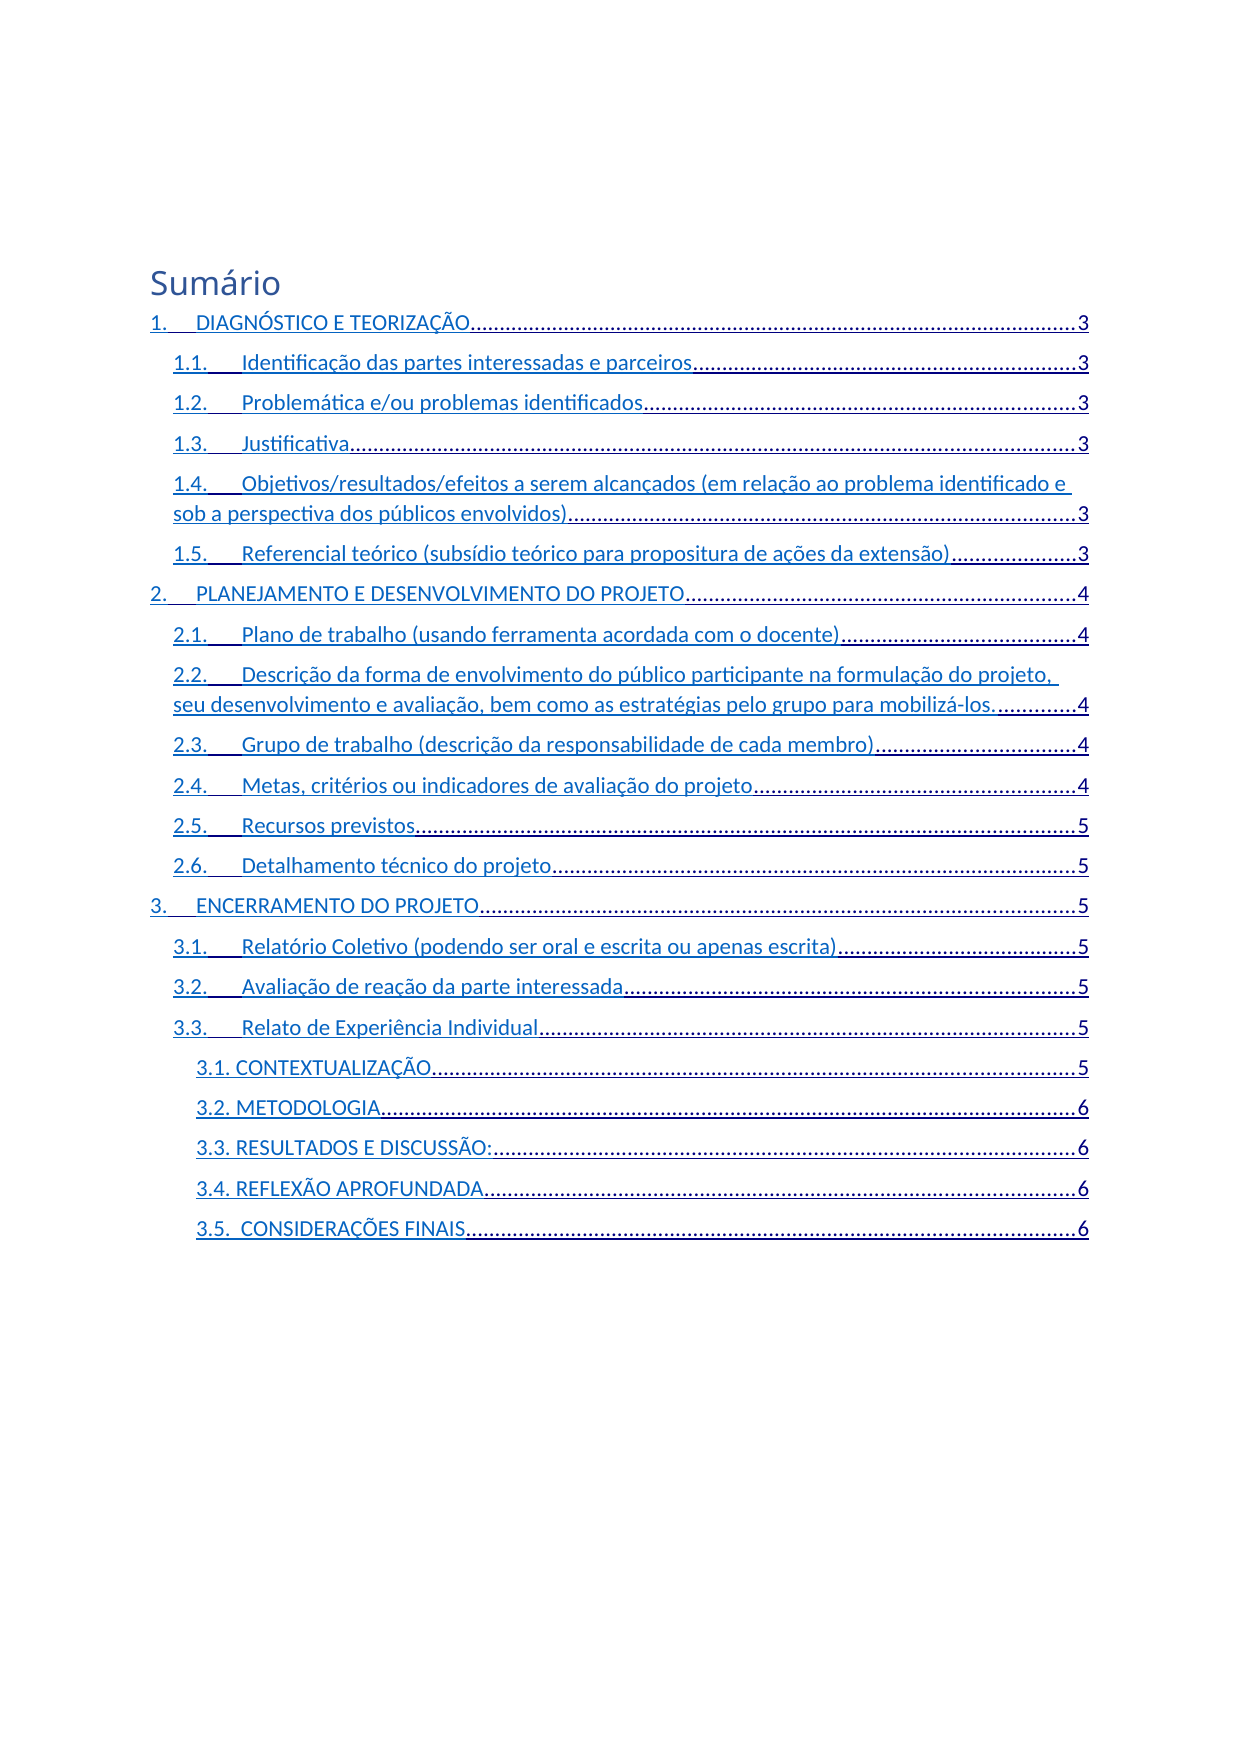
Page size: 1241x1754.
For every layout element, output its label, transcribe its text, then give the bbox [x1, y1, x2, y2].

text 1.3. Justificativa 3 [173, 429, 1090, 457]
text 2.1. Plano de trabalho (usando ferramenta acordada com o docente) 4 [173, 620, 1090, 648]
text 2.5. Recursos previstos 5 [173, 811, 1090, 839]
text 3.3. RESULTADOS E DISCUSSÃO: 6 [196, 1133, 1090, 1162]
text 3. ENCERRAMENTO DO PROJETO 5 [150, 892, 1090, 920]
text 3.4. REFLEXÃO APROFUNDADA 6 [196, 1174, 1090, 1202]
text 1.1. Identificação das partes interessadas e parceiros 3 [173, 348, 1090, 376]
text 1.4. Objetivos/resultados/efeitos a serem alcançados (em relação ao problema identificado e sob a perspectiva dos públicos envolvidos) 3 [173, 469, 1090, 527]
text 3.1. CONTEXTUALIZAÇÃO 5 [196, 1053, 1090, 1081]
text 1. DIAGNÓSTICO E TEORIZAÇÃO 3 [150, 308, 1090, 336]
text 1.5. Referencial teórico (subsídio teórico para propositura de ações da extensão) 3 [173, 539, 1090, 567]
text 3.2. METODOLOGIA 6 [196, 1093, 1090, 1121]
text 2.4. Metas, critérios ou indicadores de avaliação do projeto 4 [173, 771, 1090, 799]
text 2.3. Grupo de trabalho (descrição da responsabilidade de cada membro) 4 [173, 730, 1090, 758]
text 3.1. Relatório Coletivo (podendo ser oral e escrita ou apenas escrita) 5 [173, 932, 1090, 960]
text 2.6. Detalhamento técnico do projeto 5 [173, 851, 1090, 879]
text 3.2. Avaliação de reação da parte interessada 5 [173, 972, 1090, 1000]
text 3.3. Relato de Experiência Individual 5 [173, 1013, 1090, 1041]
text 2.2. Descrição da forma de envolvimento do público participante na formulação do projeto, seu desenvolvimento e avaliação, bem como as estratégias pelo grupo para mobilizá-los. 4 [173, 660, 1090, 718]
text 3.5. CONSIDERAÇÕES FINAIS 6 [196, 1214, 1090, 1242]
text 2. PLANEJAMENTO E DESENVOLVIMENTO DO PROJETO 4 [150, 579, 1090, 608]
subtitle Sumário [150, 259, 1090, 305]
text 1.2. Problemática e/ou problemas identificados 3 [173, 388, 1090, 416]
